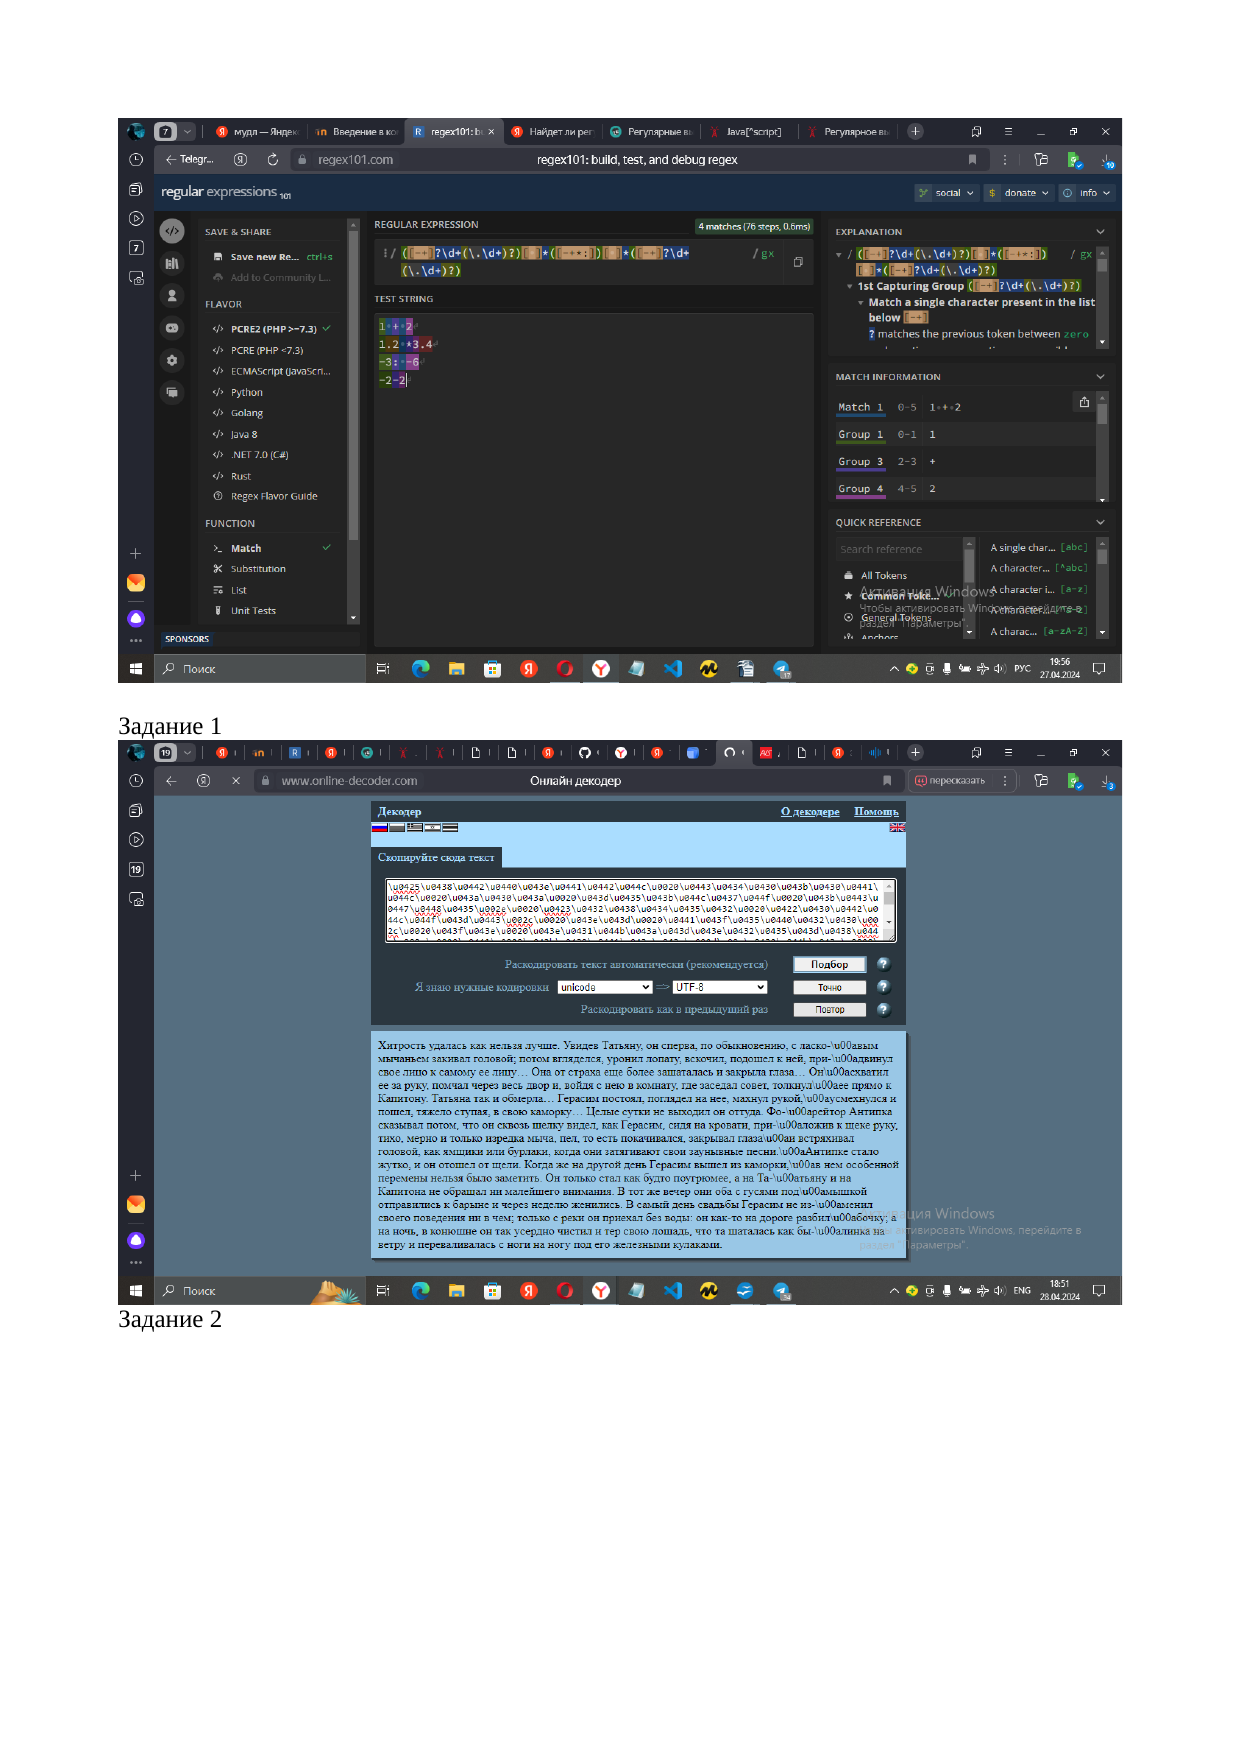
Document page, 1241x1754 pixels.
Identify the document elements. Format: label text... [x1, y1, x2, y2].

picture [118, 740, 1123, 1305]
picture [118, 118, 1123, 683]
text Задание 2 [118, 1305, 1122, 1333]
text Задание 1 [118, 711, 1122, 740]
